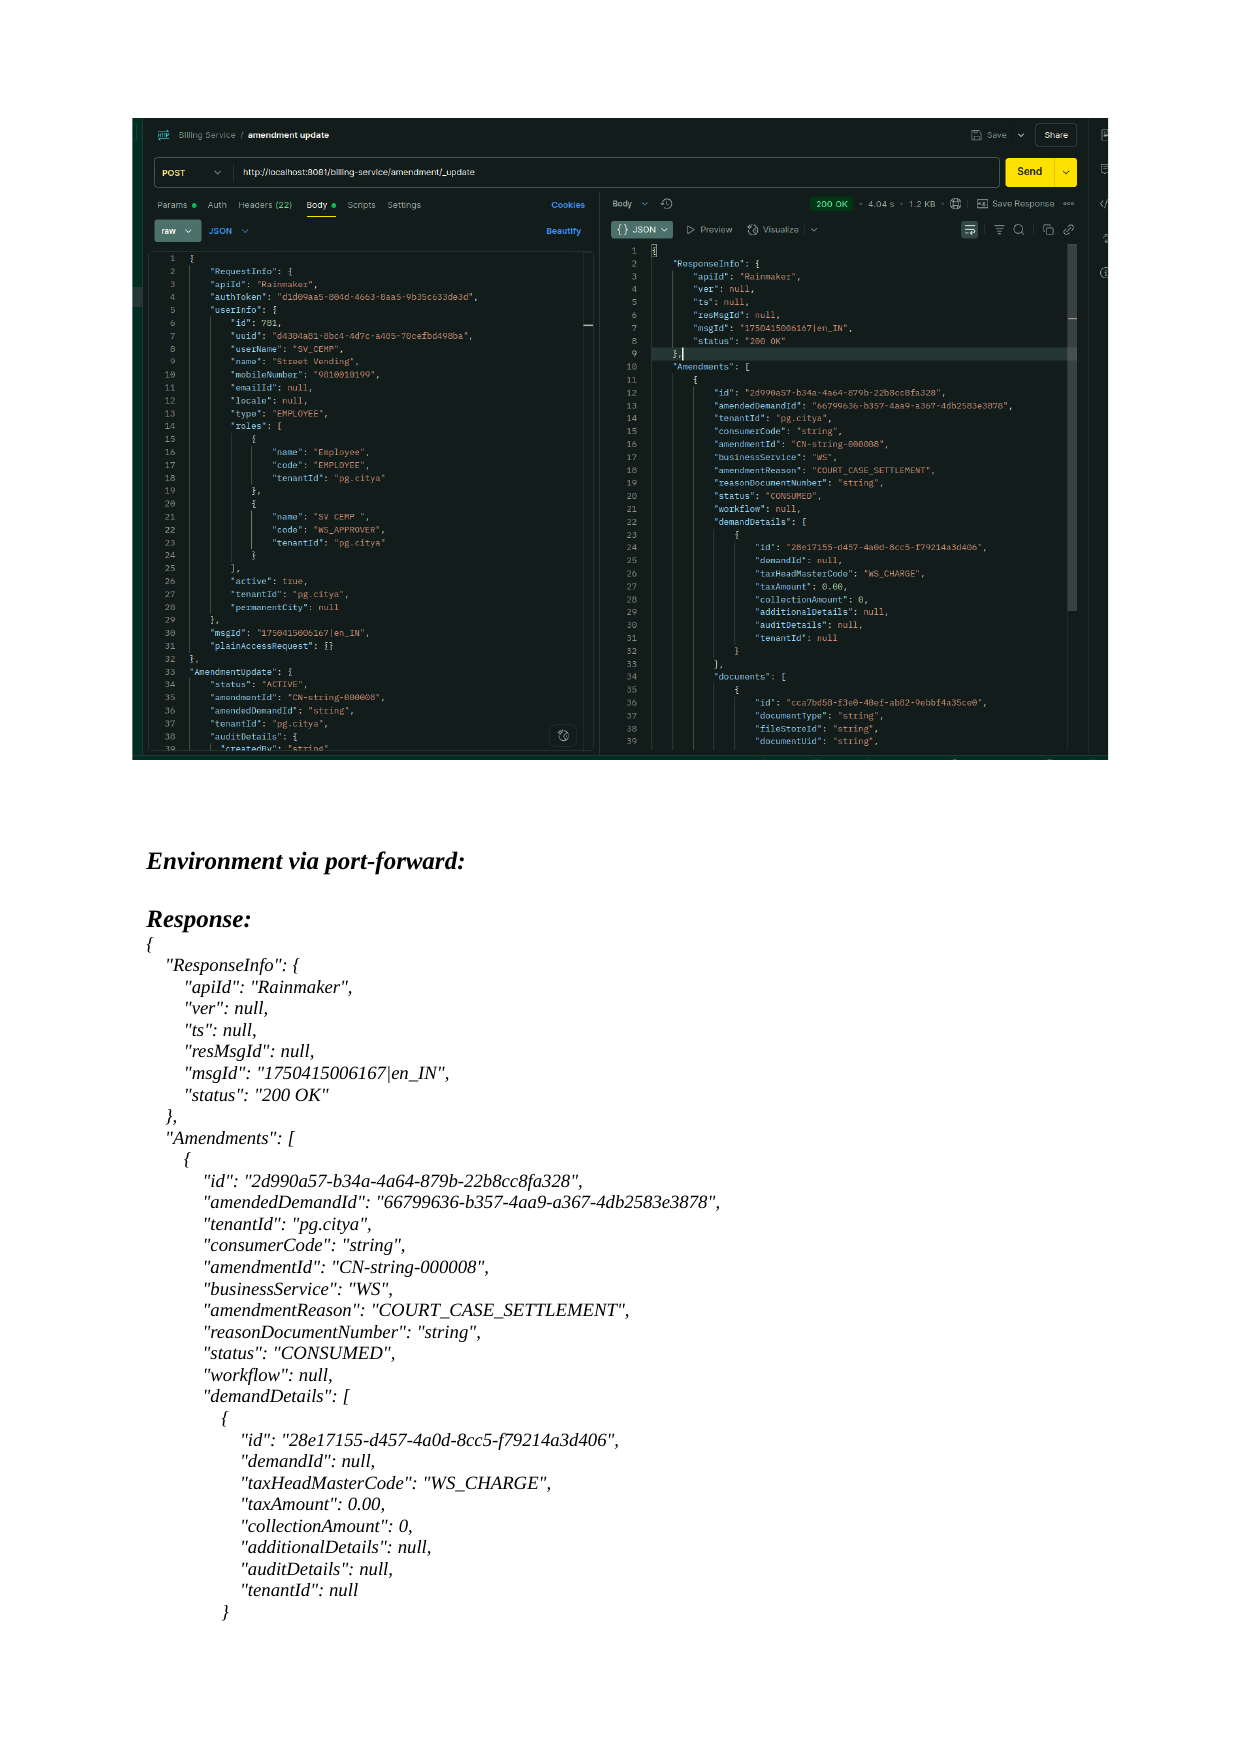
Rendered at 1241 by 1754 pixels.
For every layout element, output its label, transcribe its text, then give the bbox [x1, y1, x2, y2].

text "apiId": "Rainmaker", [146, 976, 1122, 997]
text Response: [146, 904, 1122, 932]
text "additionalDetails": null, [146, 1536, 1122, 1558]
text "resMsgId": null, [146, 1040, 1122, 1062]
text "ver": null, [146, 997, 1122, 1019]
text "msgId": "1750415006167|en_IN", [146, 1062, 1122, 1083]
text "taxHeadMasterCode": "WS_CHARGE", [146, 1472, 1122, 1493]
text "workflow": null, [146, 1364, 1122, 1385]
text "taxAmount": 0.00, [146, 1493, 1122, 1515]
text "demandDetails": [ [146, 1385, 1122, 1407]
text Environment via port-forward: [146, 846, 1122, 875]
text "ResponseInfo": { [146, 954, 1122, 976]
text "businessService": "WS", [146, 1277, 1122, 1299]
text "tenantId": null [146, 1579, 1122, 1601]
text "consumerCode": "string", [146, 1234, 1122, 1256]
text "id": "2d990a57-b34a-4a64-879b-22b8cc8fa328", [146, 1170, 1122, 1191]
text "id": "28e17155-d457-4a0d-8cc5-f79214a3d406", [146, 1428, 1122, 1450]
text "amendmentReason": "COURT_CASE_SETTLEMENT", [146, 1299, 1122, 1321]
text "amendedDemandId": "66799636-b357-4aa9-a367-4db2583e3878", [146, 1191, 1122, 1213]
text }, [146, 1105, 1122, 1127]
text "Amendments": [ [146, 1127, 1122, 1148]
text "amendmentId": "CN-string-000008", [146, 1256, 1122, 1277]
text "status": "200 OK" [146, 1083, 1122, 1105]
text "ts": null, [146, 1019, 1122, 1040]
text "status": "CONSUMED", [146, 1342, 1122, 1364]
text "demandId": null, [146, 1450, 1122, 1472]
text } [146, 1601, 1122, 1622]
text { [146, 932, 1122, 954]
text "tenantId": "pg.citya", [146, 1213, 1122, 1234]
picture [132, 118, 1109, 760]
text "reasonDocumentNumber": "string", [146, 1321, 1122, 1342]
text { [146, 1407, 1122, 1428]
text "auditDetails": null, [146, 1558, 1122, 1579]
text "collectionAmount": 0, [146, 1515, 1122, 1536]
text { [146, 1148, 1122, 1170]
